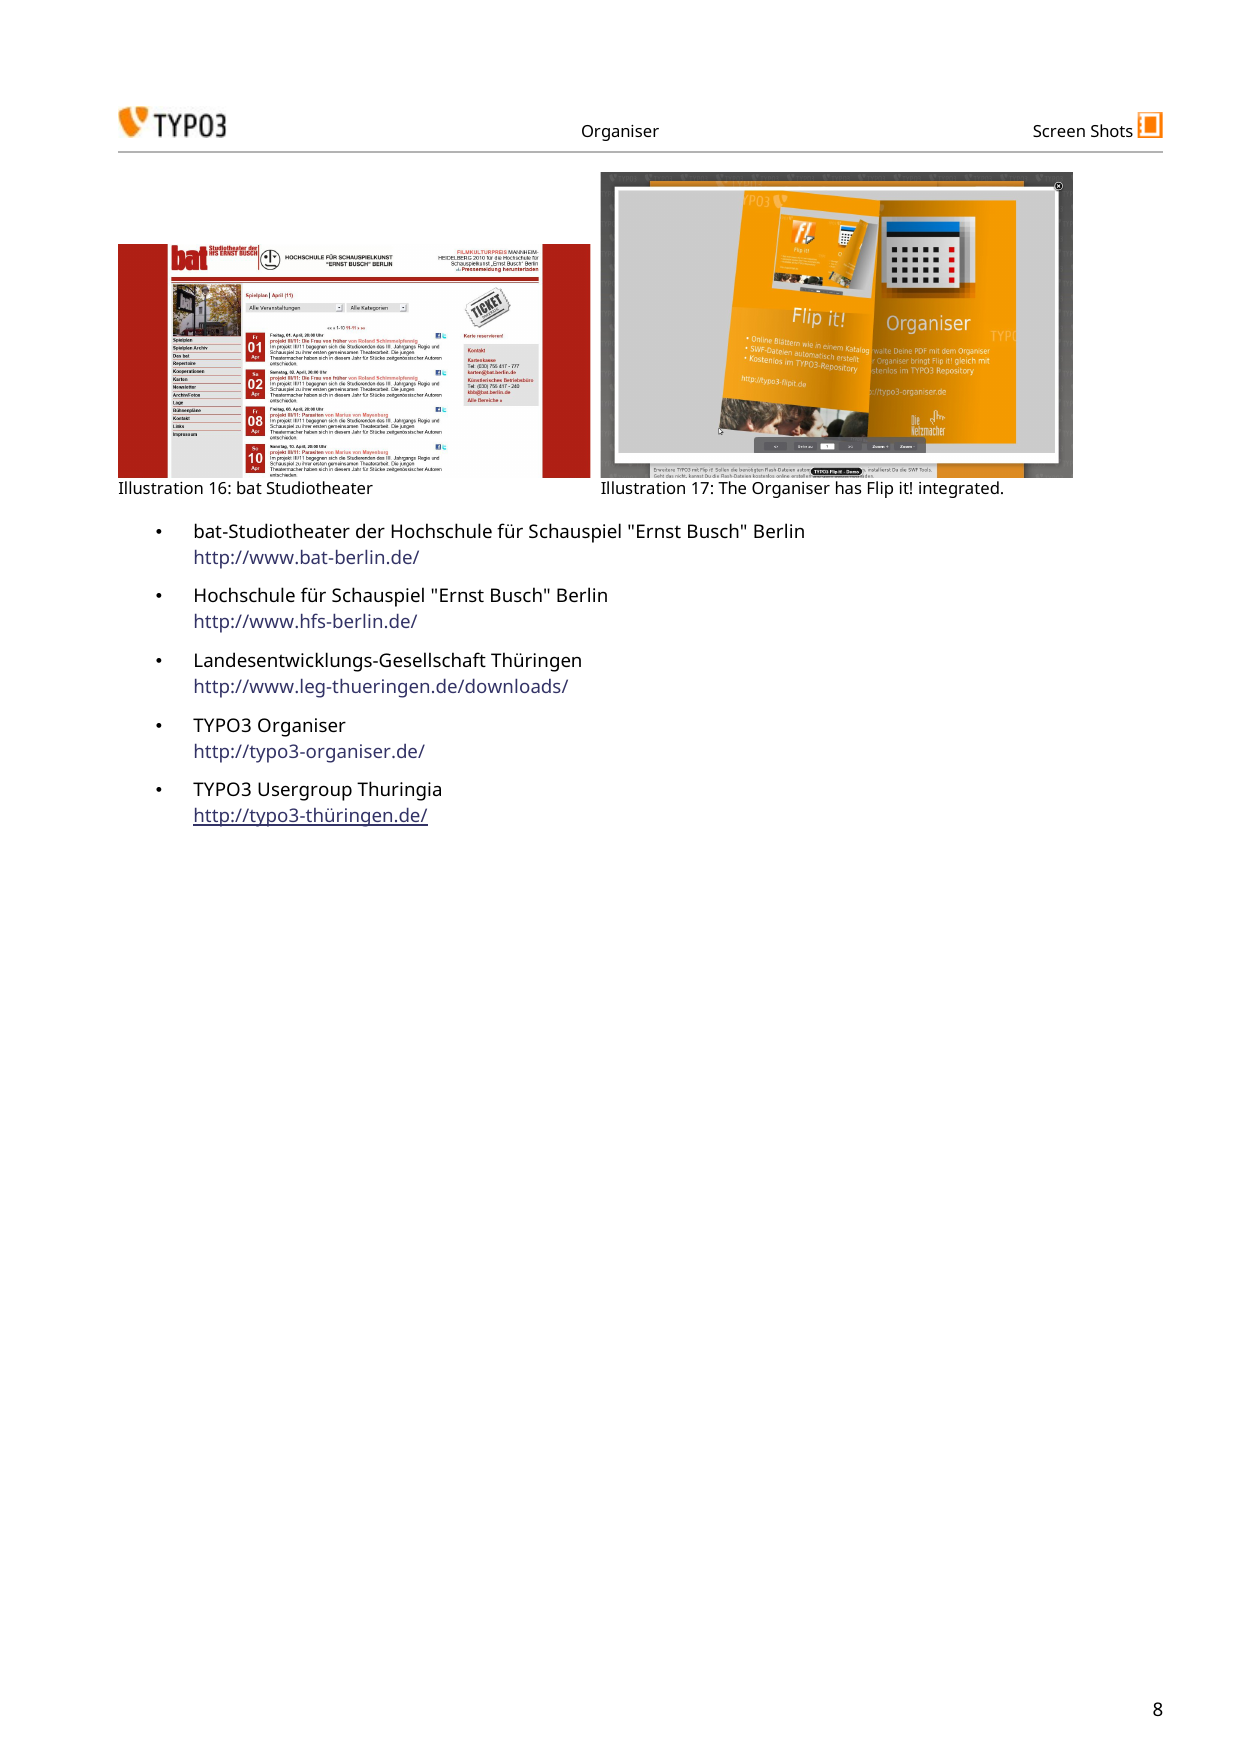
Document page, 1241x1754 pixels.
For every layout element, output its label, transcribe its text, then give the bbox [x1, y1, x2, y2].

picture [118, 244, 591, 478]
picture [1137, 112, 1163, 138]
text Illustration 17: The Organiser has Flip it! integrated. [601, 478, 1073, 500]
picture [600, 172, 1073, 478]
list TYPO3 Usergroup Thuringia http://typo3-thüringen.de/ [156, 776, 1163, 828]
text Illustration 16: bat Studiotheater [118, 478, 591, 500]
list Landesentwicklungs-Gesellschaft Thüringen http://www.leg-thueringen.de/downloads/ [156, 647, 1163, 699]
picture [118, 106, 227, 138]
list TYPO3 Organiser http://typo3-organiser.de/ [156, 711, 1163, 763]
list bat-Studiotheater der Hochschule für Schauspiel "Ernst Busch" Berlin http://www.bat-berlin.de/ [156, 518, 1163, 570]
list Hochschule für Schauspiel "Ernst Busch" Berlin http://www.hfs-berlin.de/ [156, 582, 1163, 634]
